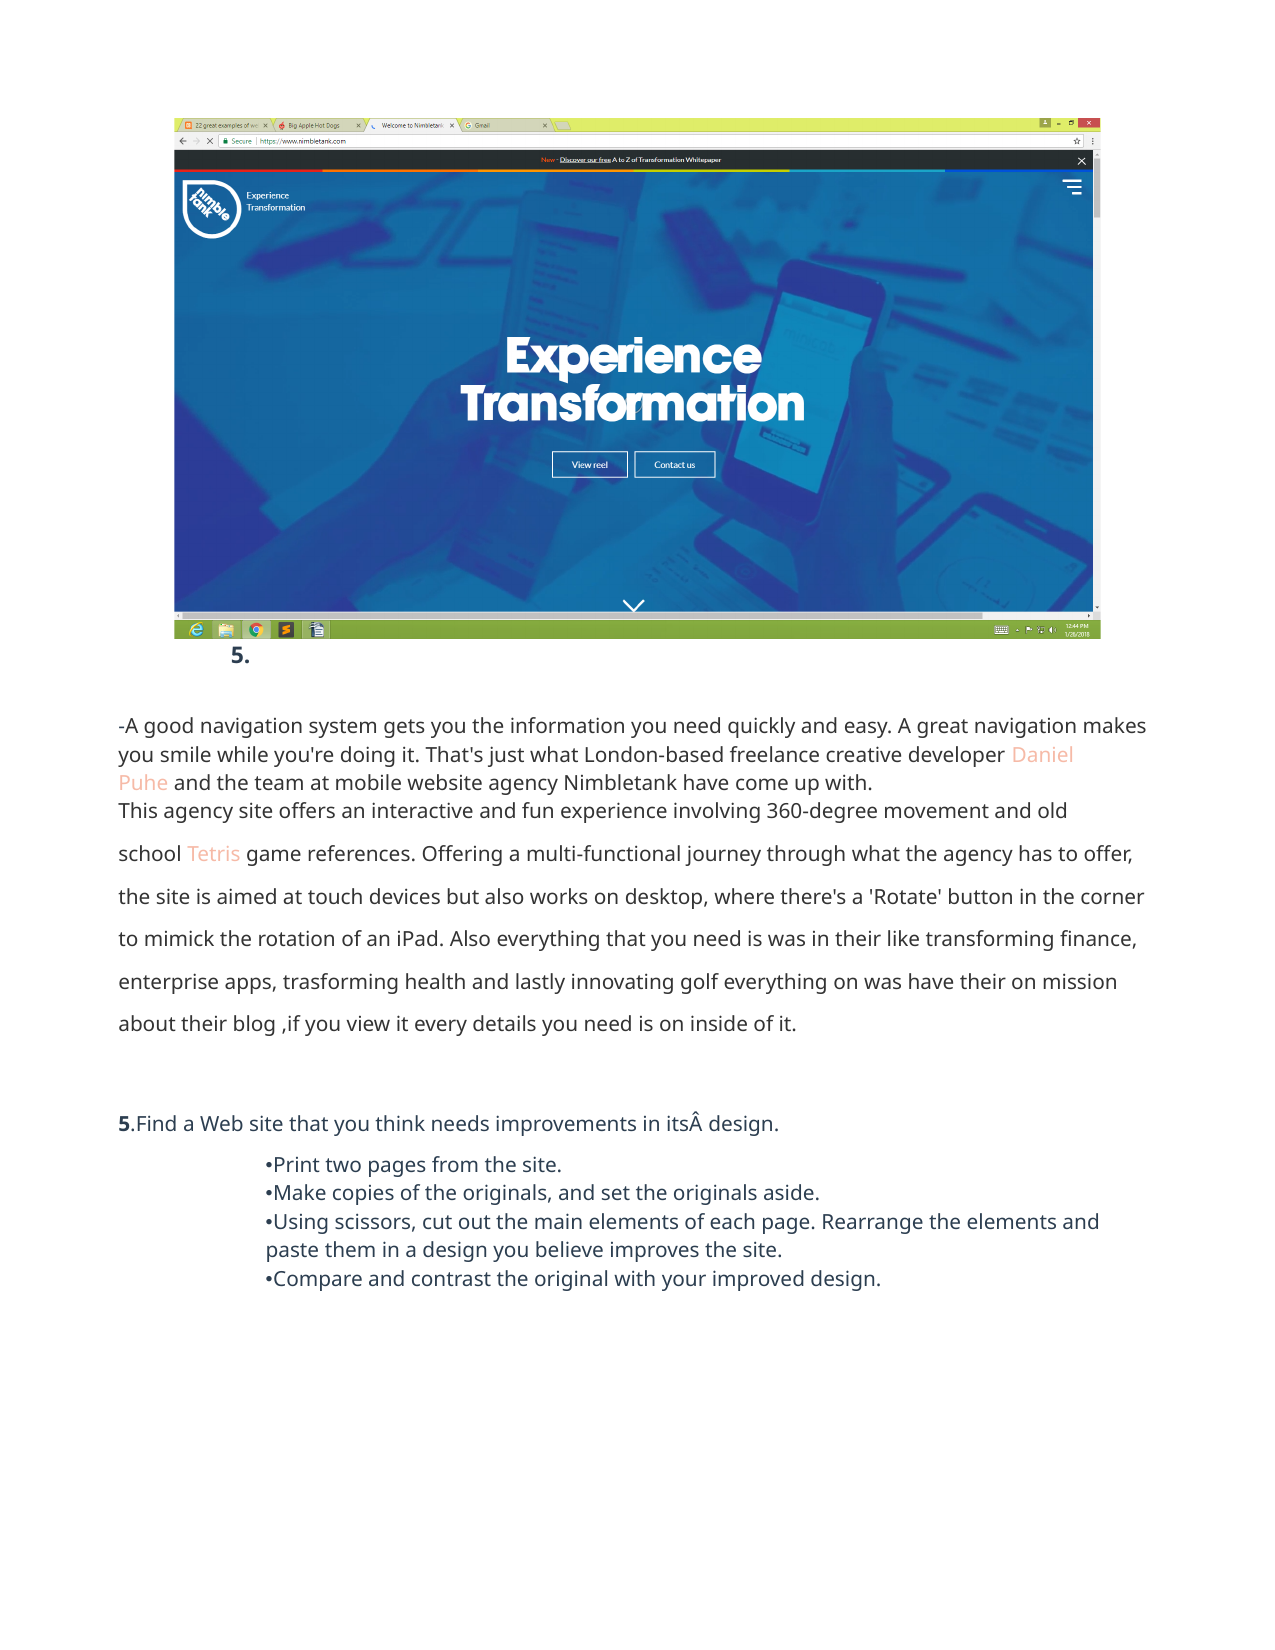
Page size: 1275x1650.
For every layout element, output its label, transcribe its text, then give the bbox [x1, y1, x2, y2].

text This agency site offers an interactive and fun experience involving 360-degree movement and old school Tetris game references. Offering a multi-functional journey through what the agency has to offer, the site is aimed at touch devices but also works on desktop, where there's a 'Rotate' button in the corner to mimick the rotation of an iPad. Also everything that you need is was in their like transforming finance, enterprise apps, trasforming health and lastly innovating golf everything on was have their on mission about their blog ,if you view it every details you need is on inside of it. [118, 797, 1157, 1038]
list Using scissors, cut out the main elements of each page. Rearrange the elements and paste them in a design you believe improves the site. [118, 1207, 1157, 1264]
picture [174, 118, 1101, 639]
list Compare and contrast the original with your improved design. [118, 1264, 1157, 1292]
list Print two pages from the site. [118, 1150, 1157, 1178]
list Make copies of the originals, and set the originals aside. [118, 1178, 1157, 1207]
text 5.Find a Web site that you think needs improvements in itsÂ design. [118, 1109, 1157, 1137]
text -A good navigation system gets you the information you need quickly and easy. A great navigation makes you smile while you're doing it. That's just what London-based freelance creative developer Daniel Puhe and the team at mobile website agency Nimbletank have come up with. [118, 711, 1157, 797]
